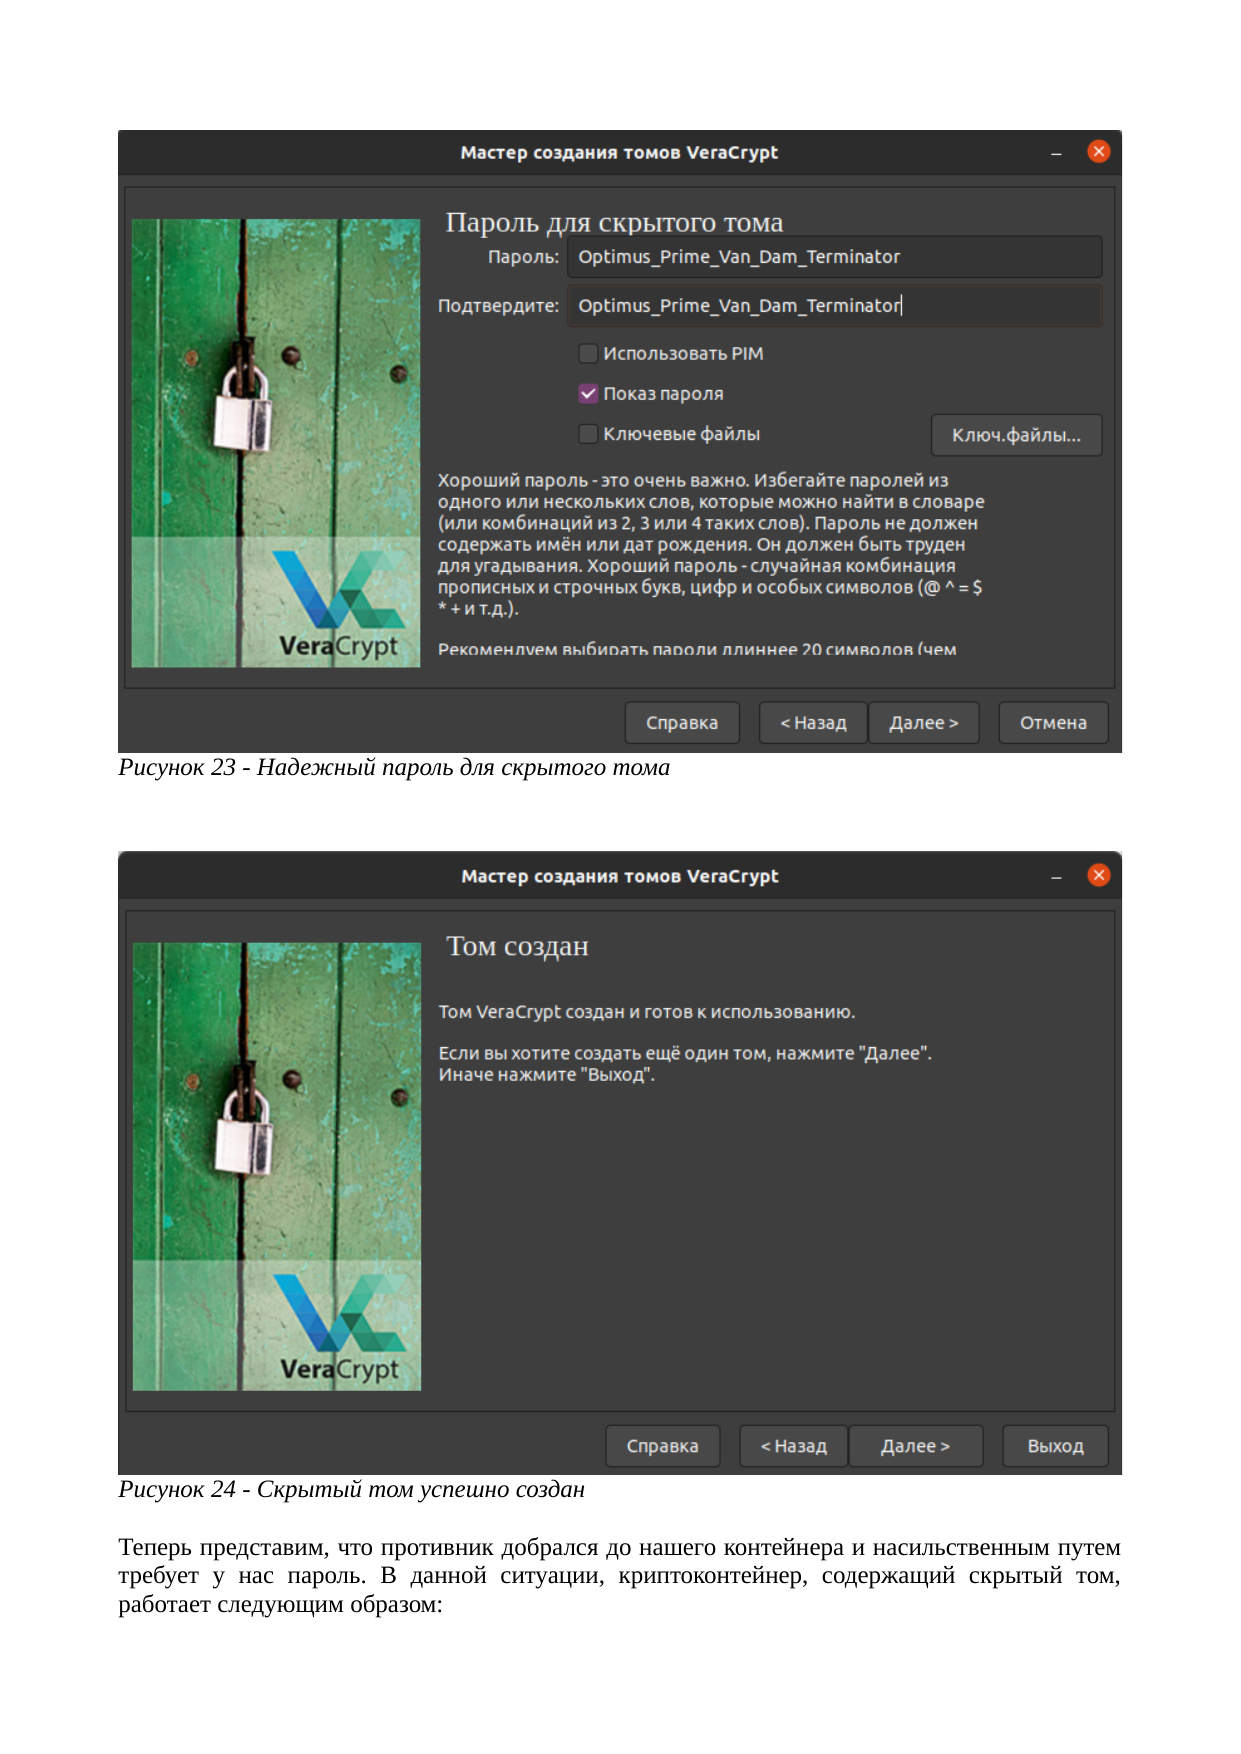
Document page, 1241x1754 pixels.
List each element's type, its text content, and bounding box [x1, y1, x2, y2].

text Теперь представим, что противник добрался до нашего контейнера и насильственным путем требует у нас пароль. В данной ситуации, криптоконтейнер, содержащий скрытый том, работает следующим образом: [118, 1532, 1122, 1618]
picture [118, 851, 1123, 1475]
text Рисунок 24 - Скрытый том успешно создан [118, 1475, 1122, 1503]
picture [118, 130, 1123, 753]
text Рисунок 23 - Надежный пароль для скрытого тома [118, 753, 1122, 781]
